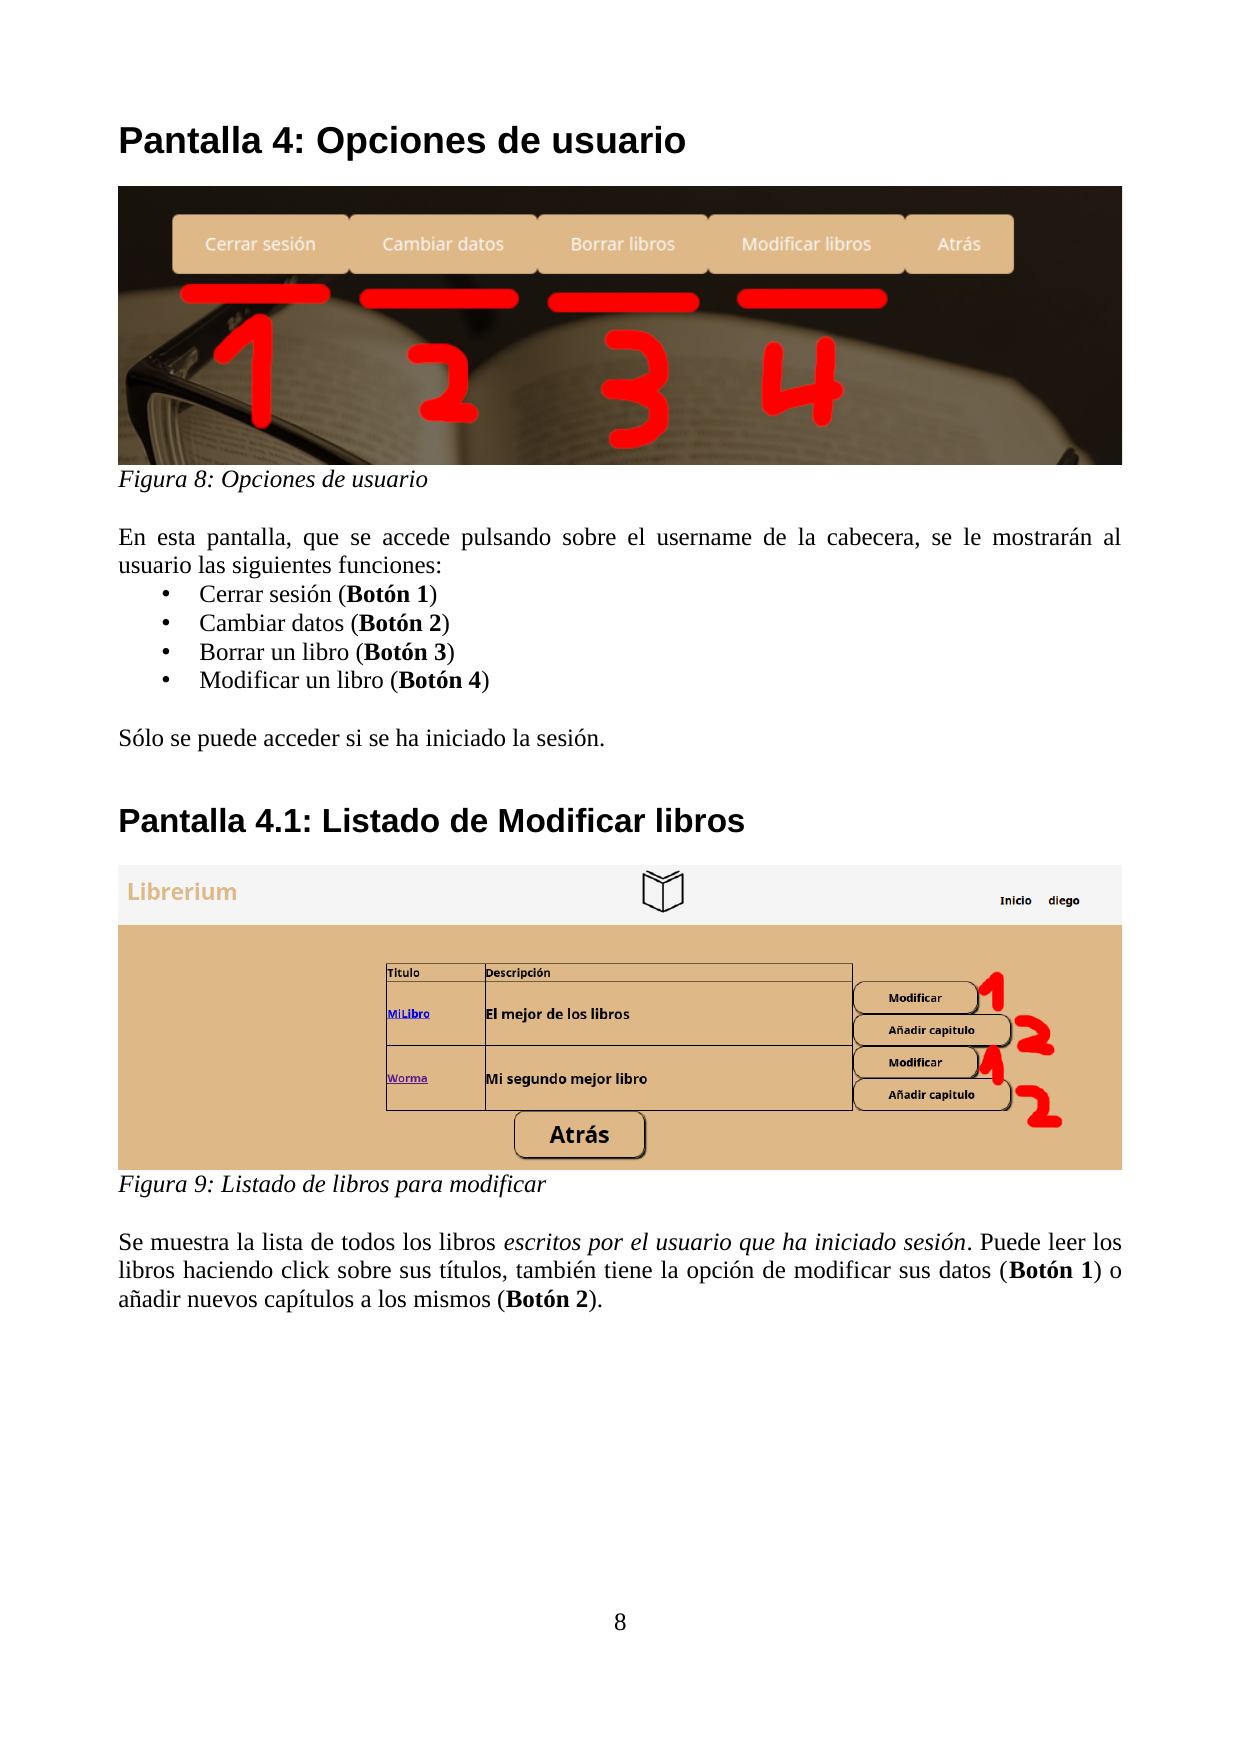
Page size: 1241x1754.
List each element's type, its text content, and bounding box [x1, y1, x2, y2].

picture [118, 865, 1123, 1170]
list Cambiar datos (Botón 2) [162, 608, 1122, 637]
picture [118, 186, 1123, 465]
list Cerrar sesión (Botón 1) [162, 579, 1122, 608]
text Sólo se puede acceder si se ha iniciado la sesión. [118, 723, 1122, 752]
subtitle Pantalla 4.1: Listado de Modificar libros [118, 801, 1122, 840]
subtitle Pantalla 4: Opciones de usuario [118, 118, 1122, 161]
text En esta pantalla, que se accede pulsando sobre el username de la cabecera, se le mostrarán al usuario las siguientes funciones: [118, 522, 1122, 579]
list Borrar un libro (Botón 3) [162, 637, 1122, 666]
list Modificar un libro (Botón 4) [162, 666, 1122, 694]
text Figura 8: Opciones de usuario [118, 465, 1122, 493]
text Figura 9: Listado de libros para modificar [118, 1170, 1122, 1198]
text Se muestra la lista de todos los libros escritos por el usuario que ha iniciado sesión. Puede leer los libros haciendo click sobre sus títulos, también tiene la opción de modificar sus datos (Botón 1) o añadir nuevos capítulos a los mismos (Botón 2). [118, 1227, 1122, 1313]
